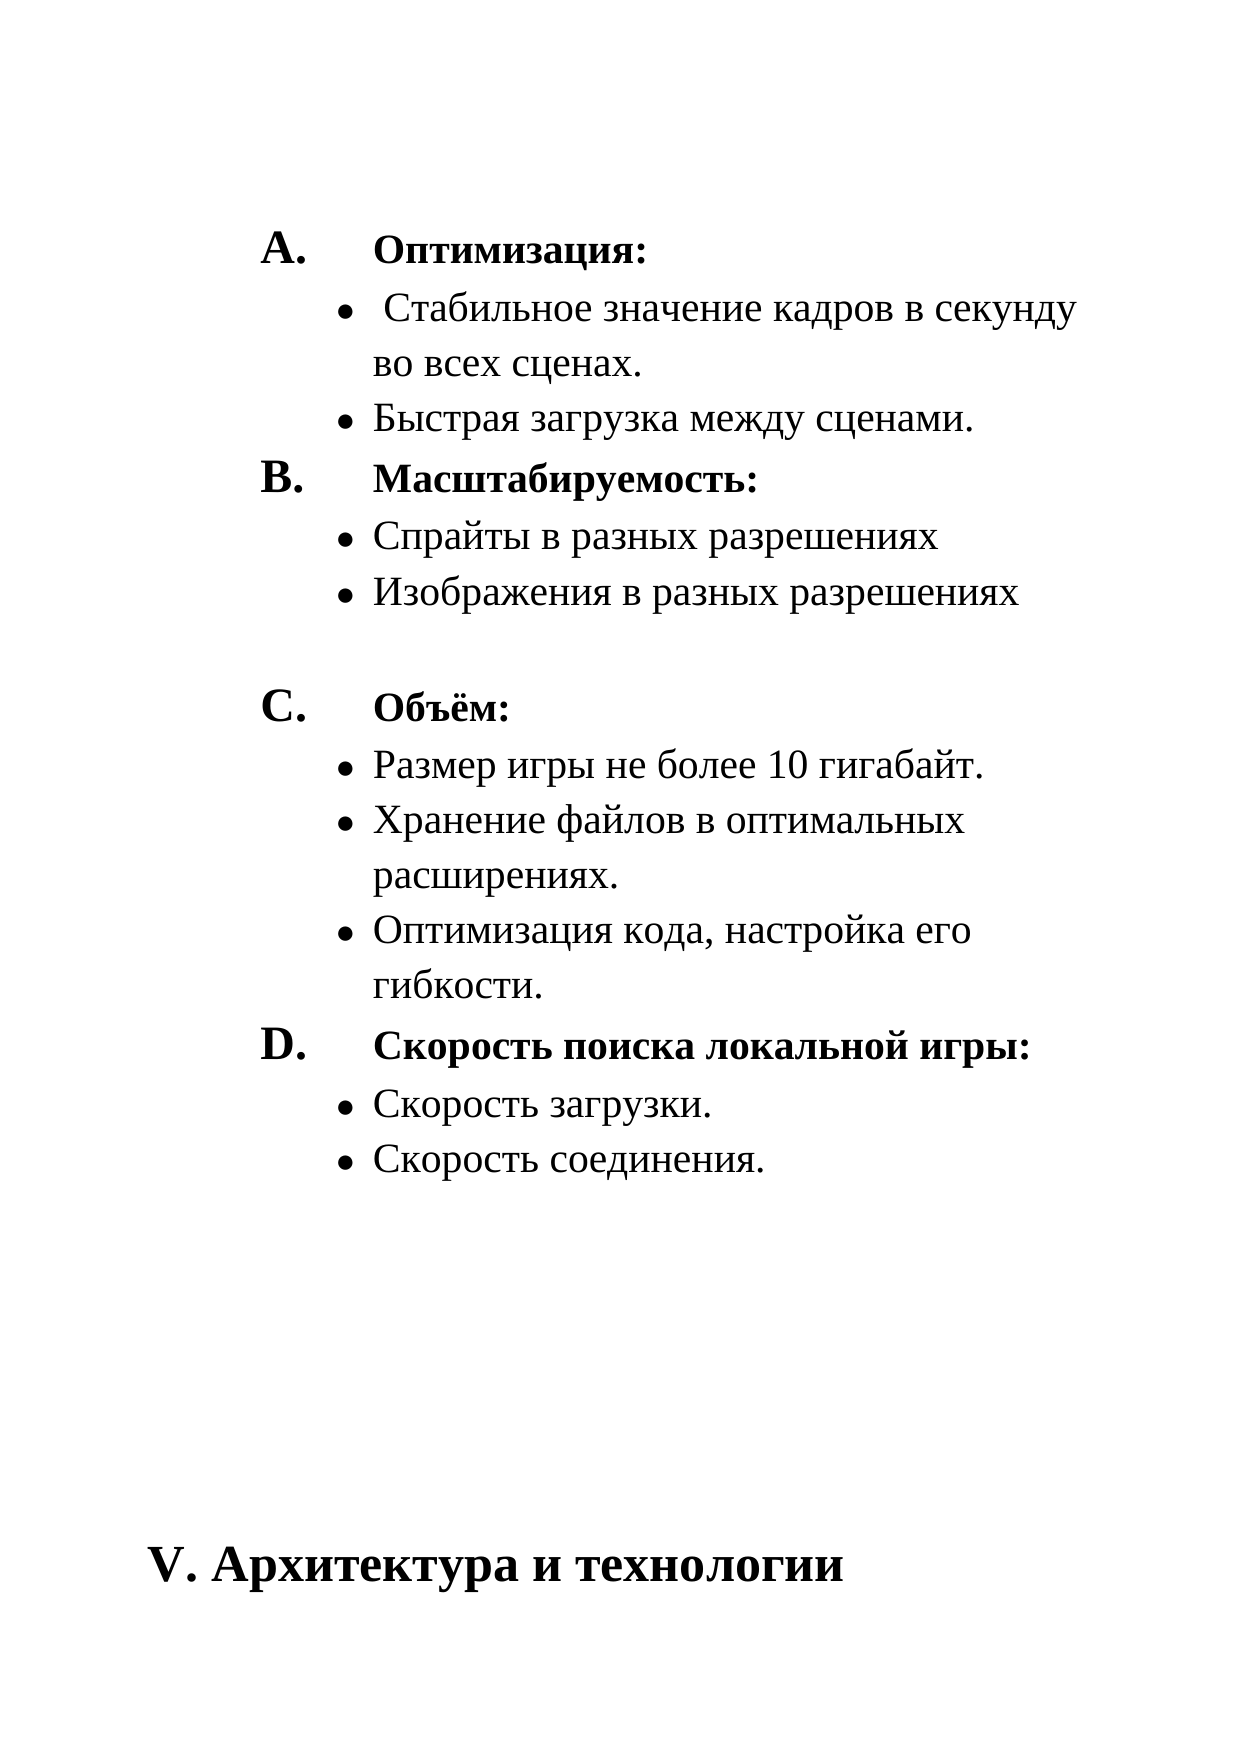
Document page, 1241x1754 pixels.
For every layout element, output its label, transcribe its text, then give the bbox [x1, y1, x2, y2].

list Скорость загрузки. [335, 1078, 1094, 1126]
list Быстрая загрузка между сценами. [335, 392, 1094, 440]
list Масштабируемость: [260, 447, 1094, 503]
list Скорость поиска локальной игры: [260, 1015, 1094, 1070]
list Размер игры не более 10 гигабайт. [335, 739, 1094, 787]
list Объём: [260, 676, 1094, 731]
list Изображения в разных разрешениях [335, 566, 1094, 614]
list Стабильное значение кадров в секунду во всех сценах. [335, 282, 1094, 385]
list Оптимизация: [260, 219, 1094, 274]
list Хранение файлов в оптимальных расширениях. [335, 794, 1094, 898]
list Спрайты в разных разрешениях [335, 511, 1094, 559]
list Оптимизация кода, настройка его гибкости. [335, 905, 1094, 1008]
list Скорость соединения. [335, 1133, 1094, 1181]
text V. Архитектура и технологии [148, 1533, 1094, 1593]
